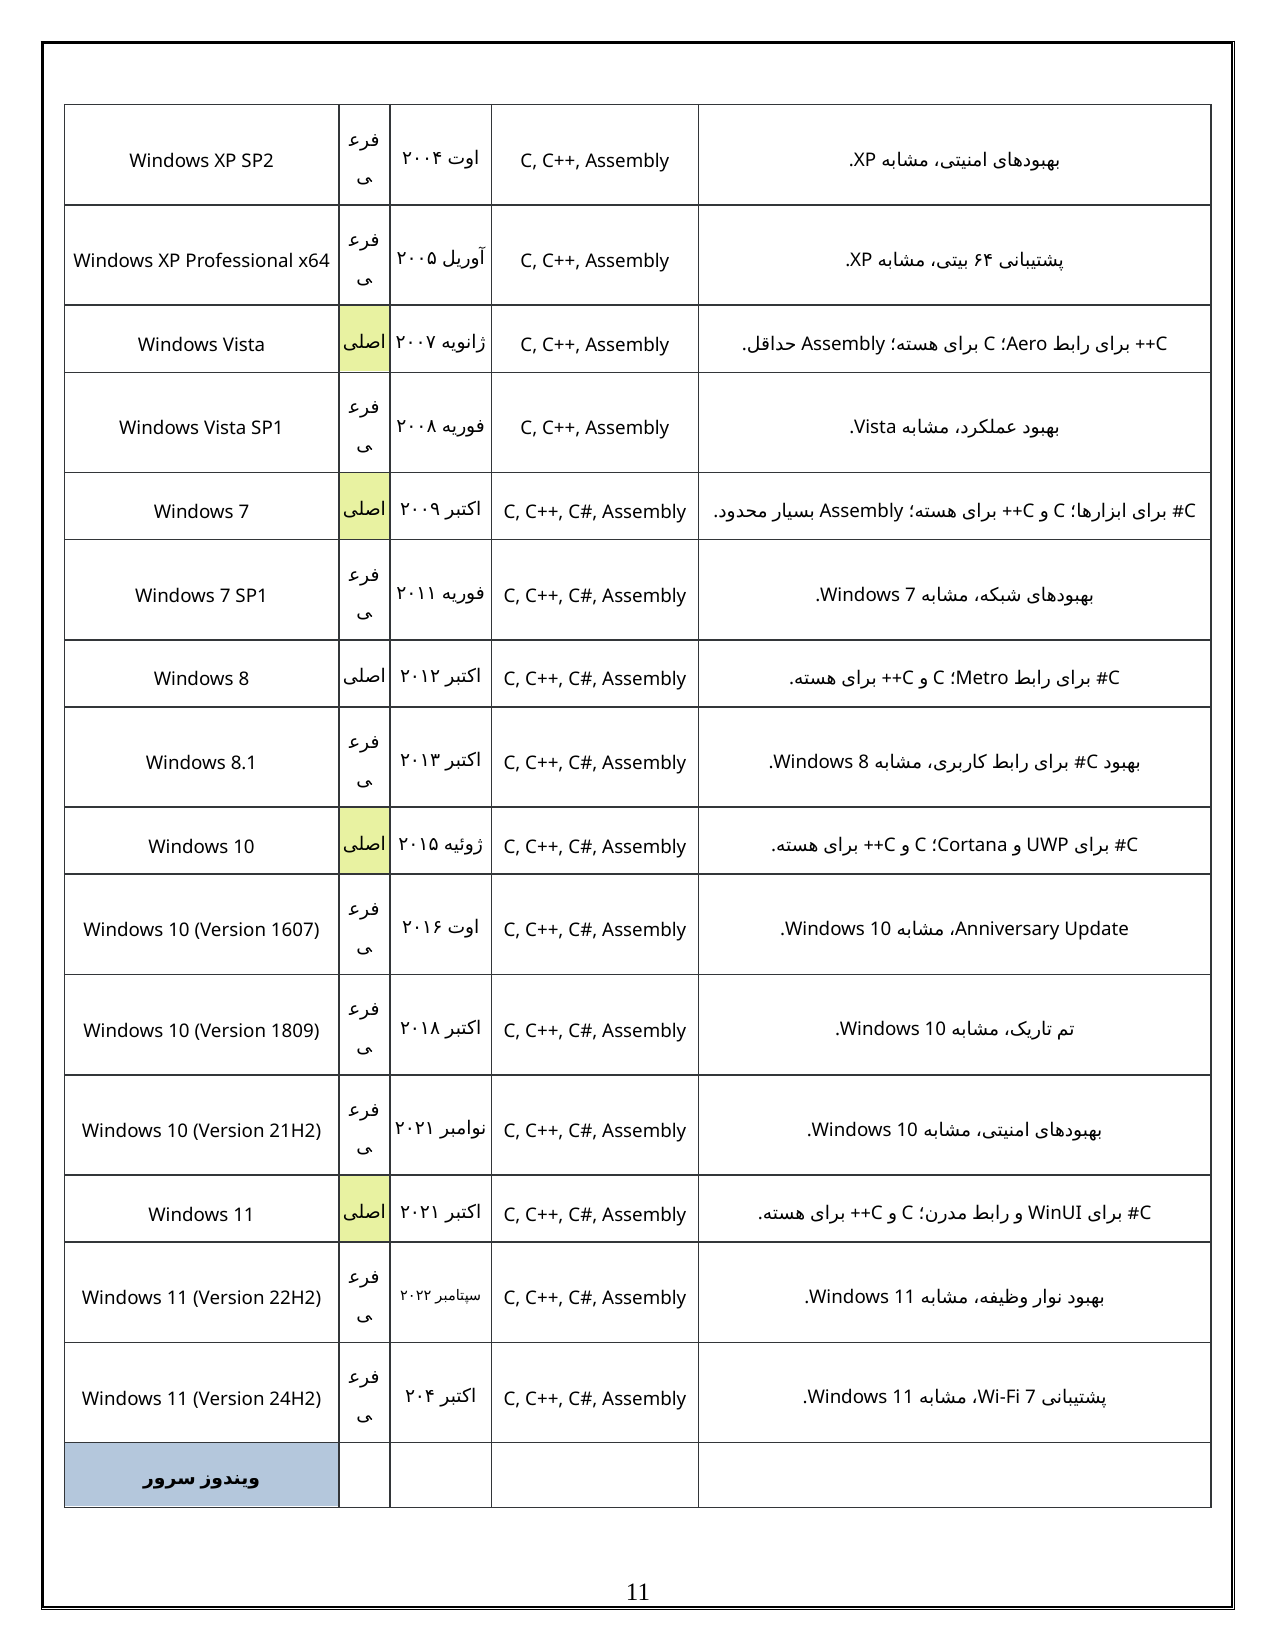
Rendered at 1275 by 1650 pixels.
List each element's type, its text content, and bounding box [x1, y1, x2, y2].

table_cell C# برای ابزارها؛ C و C++ برای هسته؛ Assembly بسیار محدود. [699, 473, 1210, 539]
table_cell اکتبر ۲۰۱۸ [391, 975, 491, 1074]
table_cell اصلی [340, 306, 389, 371]
table_cell C, C++, C#, Assembly [492, 1176, 698, 1241]
table_cell فرعی [340, 1343, 389, 1442]
table_cell بهبودهای امنیتی، مشابه Windows 10. [699, 1076, 1210, 1174]
table_cell C, C++, C#, Assembly [492, 708, 698, 806]
table_cell تم تاریک، مشابه Windows 10. [699, 975, 1210, 1074]
table_cell اصلی [340, 641, 389, 706]
table_cell فرعی [340, 206, 389, 304]
table_cell C, C++, C#, Assembly [492, 808, 698, 873]
table_cell Windows XP SP2 [65, 105, 338, 204]
table_cell فرعی [340, 373, 389, 472]
table_cell اکتبر ۲۰۴ [391, 1343, 491, 1442]
table_cell اوت ۲۰۰۴ [391, 105, 491, 204]
table_cell Windows 11 (Version 22H2) [65, 1243, 338, 1341]
table_cell اصلی [340, 808, 389, 873]
table_cell اکتبر ۲۰۰۹ [391, 473, 491, 539]
table_cell پشتیبانی ۶۴ بیتی، مشابه XP. [699, 206, 1210, 304]
table_cell C# برای WinUI و رابط مدرن؛ C و C++ برای هسته. [699, 1176, 1210, 1241]
table_cell Windows Vista SP1 [65, 373, 338, 472]
table_cell اکتبر ۲۰۲۱ [391, 1176, 491, 1241]
table_cell بهبودهای شبکه، مشابه Windows 7. [699, 540, 1210, 639]
table_cell فرعی [340, 975, 389, 1074]
table_cell C, C++, C#, Assembly [492, 641, 698, 706]
table_cell اصلی [340, 473, 389, 539]
table_cell بهبود C# برای رابط کاربری، مشابه Windows 8. [699, 708, 1210, 806]
table_cell [340, 1443, 389, 1506]
table_cell فرعی [340, 875, 389, 973]
table_cell C, C++, C#, Assembly [492, 1243, 698, 1341]
table_cell C, C++, Assembly [492, 306, 698, 371]
table_cell Windows 10 (Version 1809) [65, 975, 338, 1074]
table_cell بهبود نوار وظیفه، مشابه Windows 11. [699, 1243, 1210, 1341]
table_cell بهبودهای امنیتی، مشابه XP. [699, 105, 1210, 204]
table_cell فوریه ۲۰۰۸ [391, 373, 491, 472]
table_cell پشتیبانی Wi-Fi 7، مشابه Windows 11. [699, 1343, 1210, 1442]
table_cell Windows 10 [65, 808, 338, 873]
table_cell Windows 11 (Version 24H2) [65, 1343, 338, 1442]
table_cell C, C++, C#, Assembly [492, 473, 698, 539]
table_cell C, C++, Assembly [492, 373, 698, 472]
table_cell فرعی [340, 540, 389, 639]
table_cell Windows 11 [65, 1176, 338, 1241]
table_cell اصلی [340, 1176, 389, 1241]
table_cell اکتبر ۲۰۱۲ [391, 641, 491, 706]
table_cell [492, 1443, 698, 1506]
table_cell C, C++, C#, Assembly [492, 875, 698, 973]
table_cell ژوئیه ۲۰۱۵ [391, 808, 491, 873]
table_cell Anniversary Update، مشابه Windows 10. [699, 875, 1210, 973]
table_cell C, C++, Assembly [492, 206, 698, 304]
table_cell اوت ۲۰۱۶ [391, 875, 491, 973]
table_cell [391, 1443, 491, 1506]
table_cell C, C++, C#, Assembly [492, 1076, 698, 1174]
table_cell C++ برای رابط Aero؛ C برای هسته؛ Assembly حداقل. [699, 306, 1210, 371]
table_cell C, C++, C#, Assembly [492, 975, 698, 1074]
table_cell اکتبر ۲۰۱۳ [391, 708, 491, 806]
table_cell بهبود عملکرد، مشابه Vista. [699, 373, 1210, 472]
table_cell Windows 7 [65, 473, 338, 539]
table_cell Windows 10 (Version 21H2) [65, 1076, 338, 1174]
table_cell [699, 1443, 1210, 1506]
table_cell ژانویه ۲۰۰۷ [391, 306, 491, 371]
table_cell فرعی [340, 105, 389, 204]
table_cell Windows 8 [65, 641, 338, 706]
table_cell آوریل ۲۰۰۵ [391, 206, 491, 304]
table_cell فرعی [340, 1076, 389, 1174]
table_cell C, C++, C#, Assembly [492, 1343, 698, 1442]
table_cell Windows 7 SP1 [65, 540, 338, 639]
table_cell Windows Vista [65, 306, 338, 371]
table_cell C# برای UWP و Cortana؛ C و C++ برای هسته. [699, 808, 1210, 873]
table_cell C# برای رابط Metro؛ C و C++ برای هسته. [699, 641, 1210, 706]
table_cell نوامبر ۲۰۲۱ [391, 1076, 491, 1174]
table_cell Windows 8.1 [65, 708, 338, 806]
table_cell C, C++, Assembly [492, 105, 698, 204]
table_cell Windows XP Professional x64 [65, 206, 338, 304]
table_cell سپتامبر ۲۰۲۲ [391, 1243, 491, 1341]
table_cell ویندوز سرور [65, 1443, 338, 1506]
table_cell فوریه ۲۰۱۱ [391, 540, 491, 639]
table_cell فرعی [340, 1243, 389, 1341]
table_cell C, C++, C#, Assembly [492, 540, 698, 639]
table_cell فرعی [340, 708, 389, 806]
table_cell Windows 10 (Version 1607) [65, 875, 338, 973]
